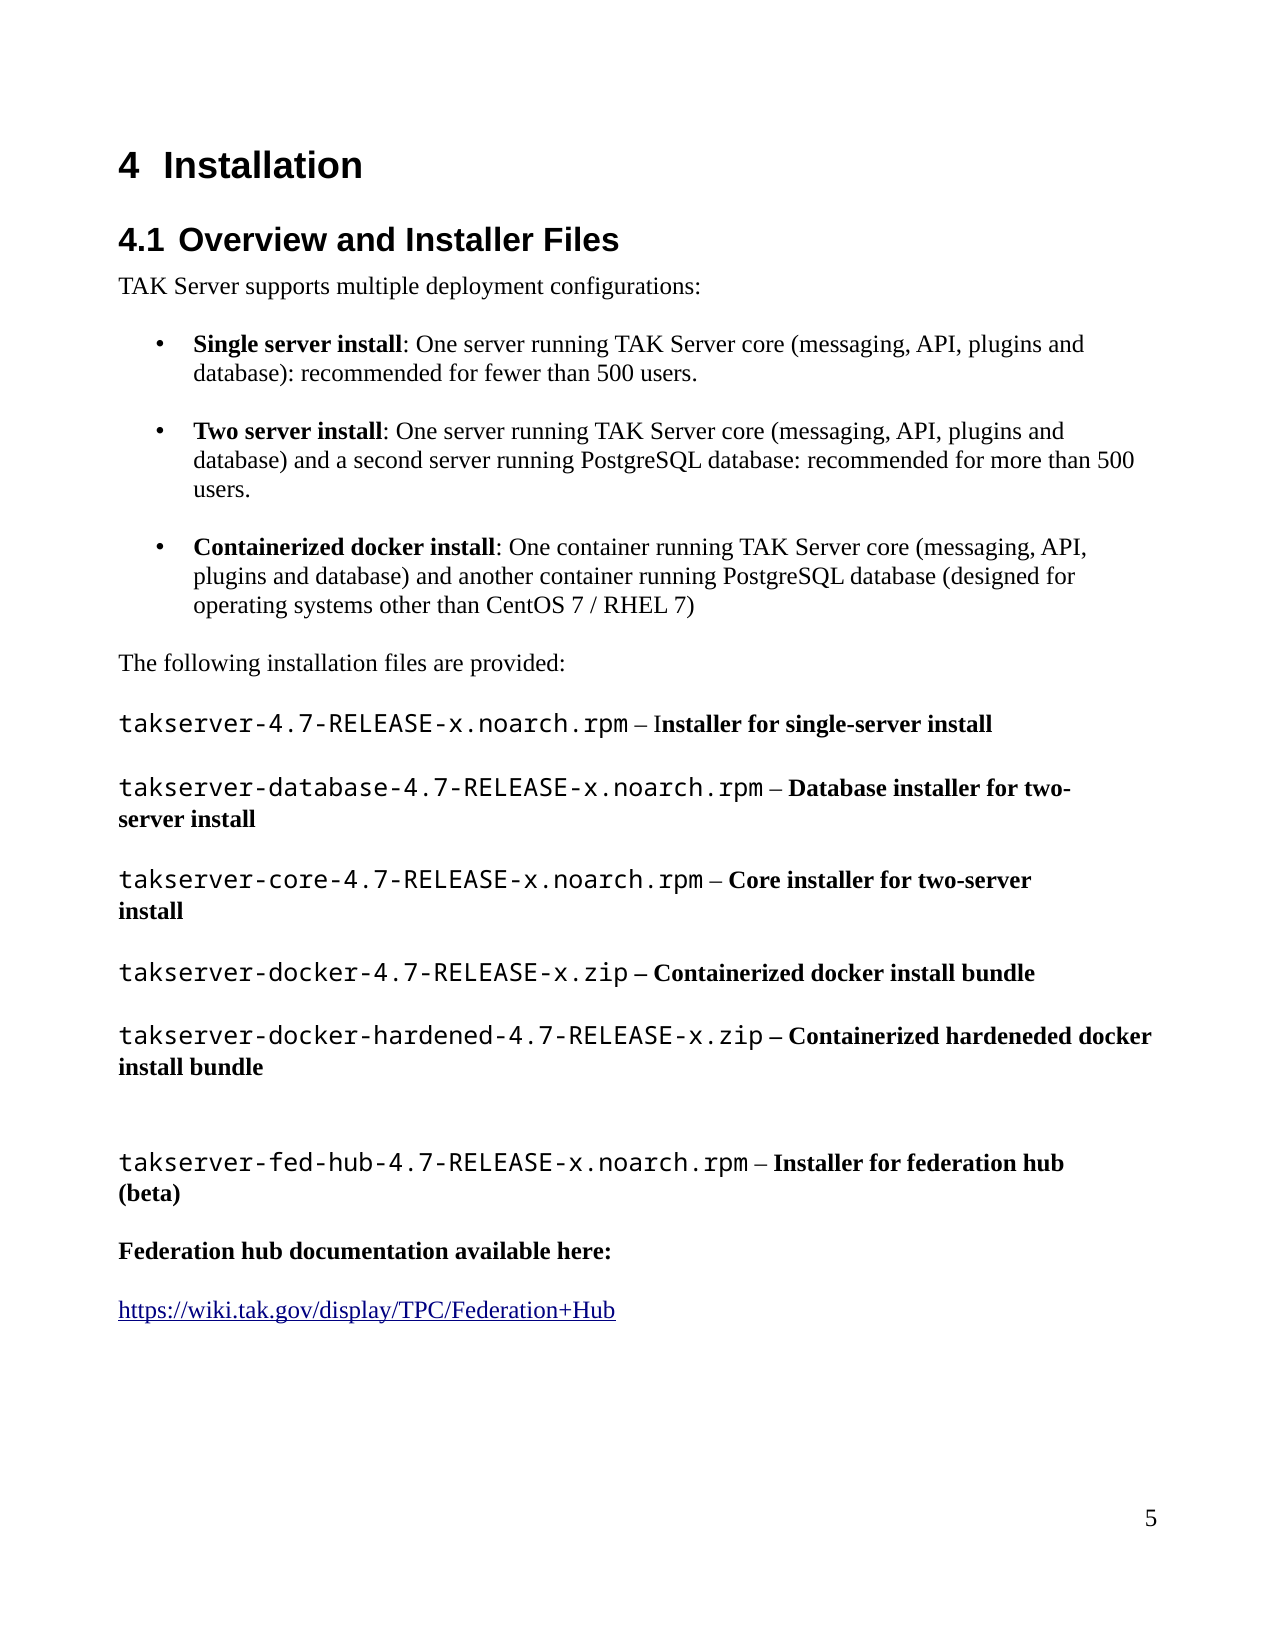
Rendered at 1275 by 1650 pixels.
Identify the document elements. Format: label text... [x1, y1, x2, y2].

text takserver-docker-4.7-RELEASE-x.zip – Containerized docker install bundle [118, 954, 1098, 988]
subtitle Installation [118, 143, 1157, 187]
text takserver-core-4.7-RELEASE-x.noarch.rpm – Core installer for two-server install [118, 862, 1098, 925]
text Federation hub documentation available here: [118, 1236, 1098, 1265]
text TAK Server supports multiple deployment configurations: [118, 271, 1098, 300]
text The following installation files are provided: [118, 648, 1098, 677]
subtitle Overview and Installer Files [118, 220, 1157, 259]
text takserver-docker-hardened-4.7-RELEASE-x.zip – Containerized hardeneded docker install bundle [118, 1018, 1157, 1081]
list Two server install: One server running TAK Server core (messaging, API, plugins and database) and a second server running PostgreSQL database: recommended for more than 500 users. [156, 416, 1157, 503]
text takserver-database-4.7-RELEASE-x.noarch.rpm – Database installer for two-server install [118, 770, 1098, 832]
text takserver-fed-hub-4.7-RELEASE-x.noarch.rpm – Installer for federation hub (beta) [118, 1144, 1098, 1207]
list Containerized docker install: One container running TAK Server core (messaging, API, plugins and database) and another container running PostgreSQL database (designed for operating systems other than CentOS 7 / RHEL 7) [156, 532, 1157, 618]
text https://wiki.tak.gov/display/TPC/Federation+Hub [118, 1295, 1098, 1323]
list Single server install: One server running TAK Server core (messaging, API, plugins and database): recommended for fewer than 500 users. [156, 329, 1157, 387]
text takserver-4.7-RELEASE-x.noarch.rpm – Installer for single-server install [118, 706, 1098, 740]
